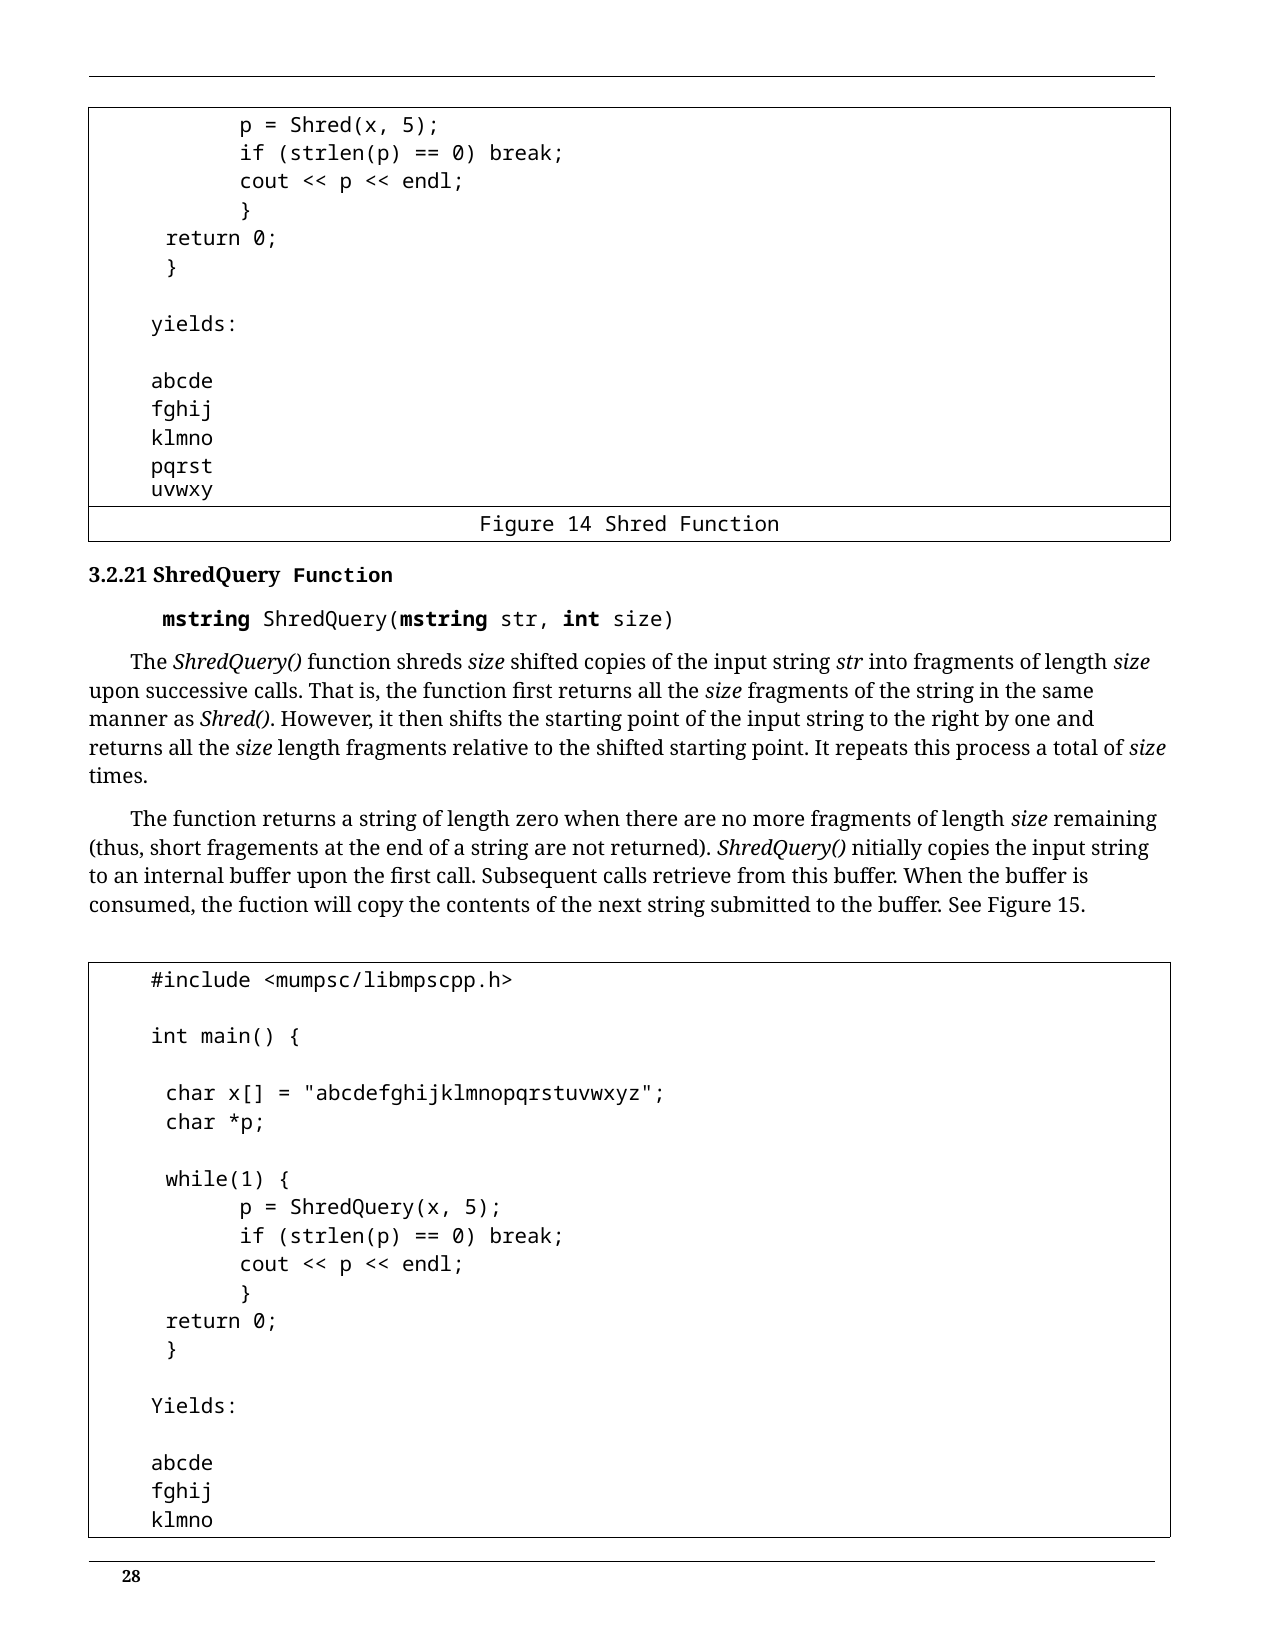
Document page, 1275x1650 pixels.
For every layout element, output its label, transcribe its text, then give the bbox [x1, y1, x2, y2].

text mstring ShredQuery(mstring str, int size) [88, 604, 1170, 632]
subtitle ShredQuery Function [88, 560, 1170, 589]
text The function returns a string of length zero when there are no more fragments of length size remaining (thus, short fragements at the end of a string are not returned). ShredQuery() nitially copies the input string to an internal buffer upon the first call. Subsequent calls retrieve from this buffer. When the buffer is consumed, the fuction will copy the contents of the next string submitted to the buffer. See Figure 15. [88, 804, 1170, 918]
table_header p = Shred(x, 5); if (strlen(p) == 0) break; cout << p << endl; } return 0; } yields: abcde fghij klmno pqrst uvwxy [89, 108, 1170, 506]
table_header #include <mumpsc/libmpscpp.h> int main() { char x[] = "abcdefghijklmnopqrstuvwxyz"; char *p; while(1) { p = ShredQuery(x, 5); if (strlen(p) == 0) break; cout << p << endl; } return 0; } Yields: abcde fghij klmno [89, 963, 1170, 1537]
text The ShredQuery() function shreds size shifted copies of the input string str into fragments of length size upon successive calls. That is, the function first returns all the size fragments of the string in the same manner as Shred(). However, it then shifts the starting point of the input string to the right by one and returns all the size length fragments relative to the shifted starting point. It repeats this process a total of size times. [88, 647, 1170, 789]
table_cell Figure 14 Shred Function [89, 507, 1170, 541]
